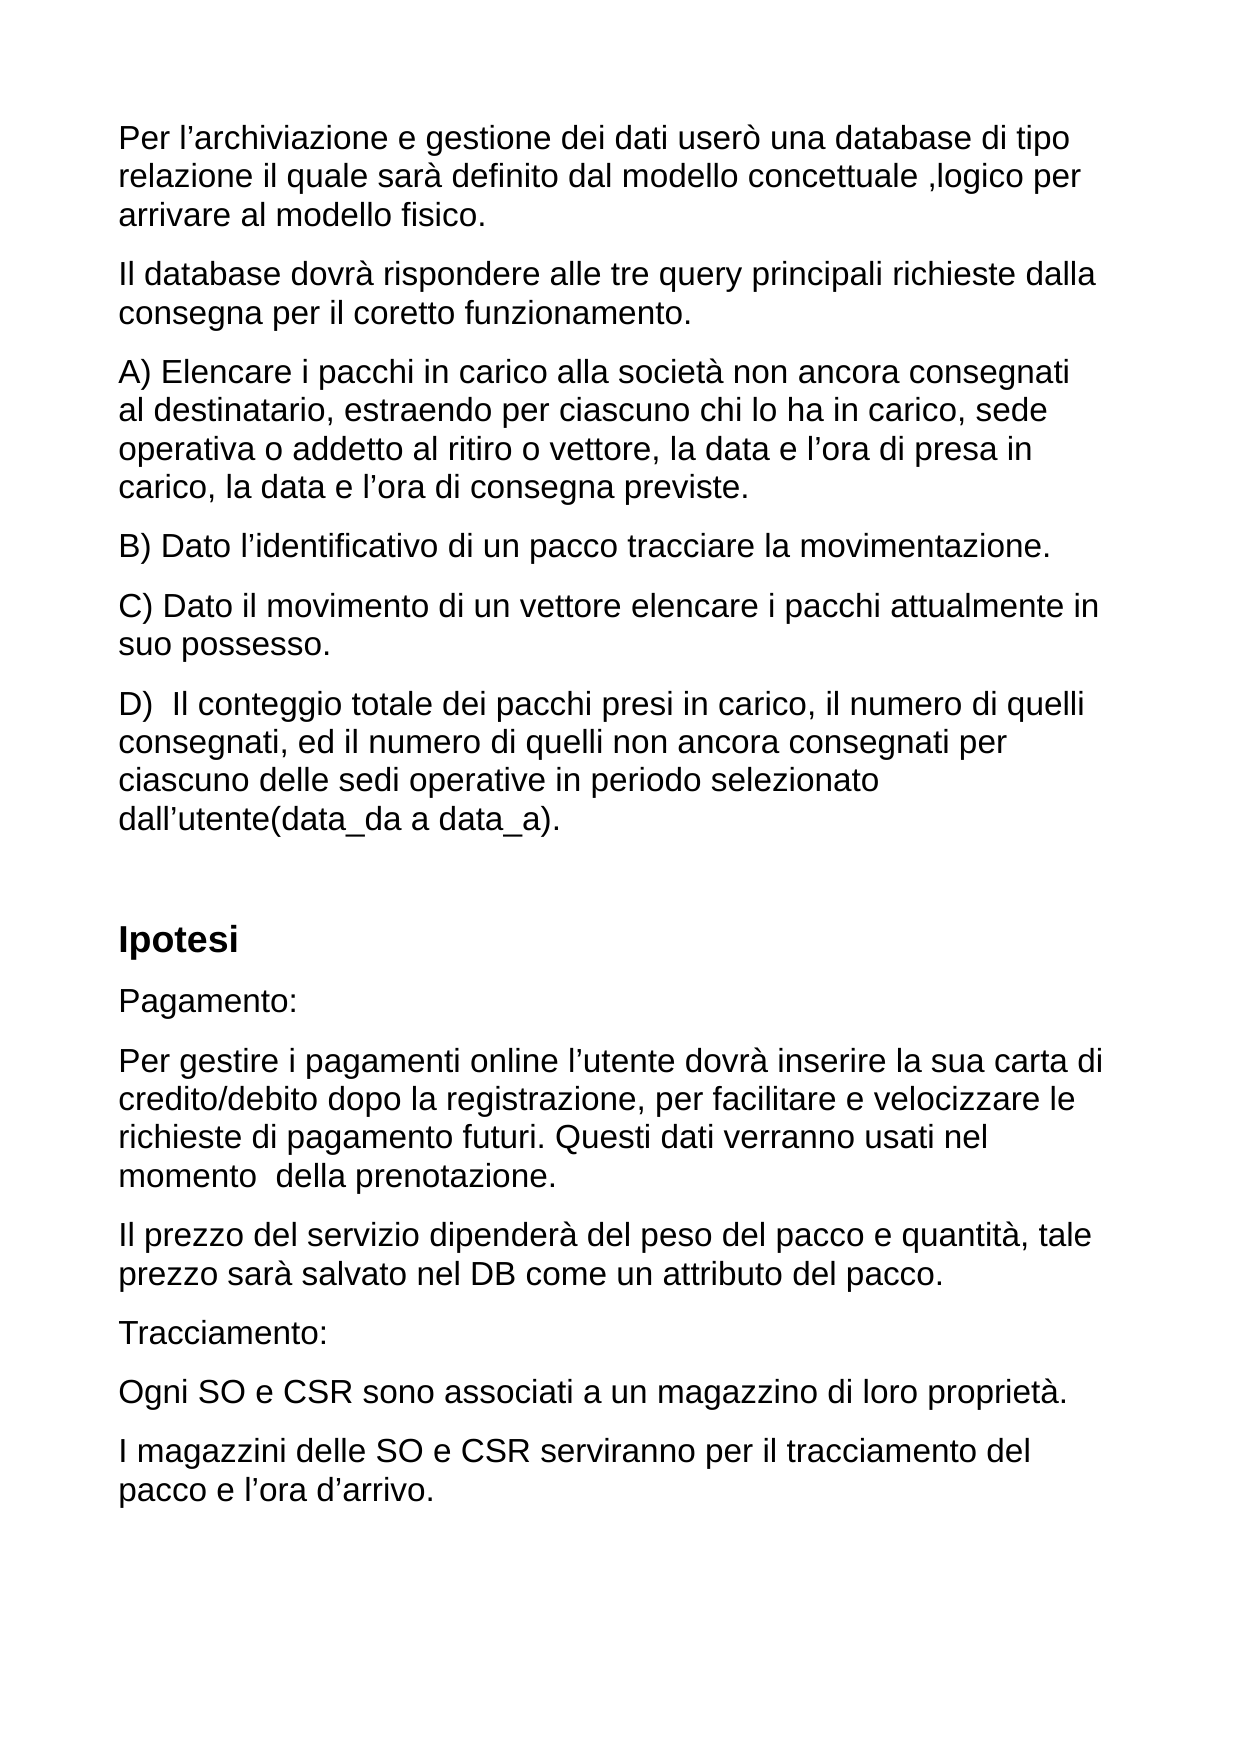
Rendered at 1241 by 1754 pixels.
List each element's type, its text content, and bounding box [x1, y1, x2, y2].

text Per l’archiviazione e gestione dei dati userò una database di tipo relazione il quale sarà definito dal modello concettuale ,logico per arrivare al modello fisico. [118, 118, 1122, 233]
text Per gestire i pagamenti online l’utente dovrà inserire la sua carta di credito/debito dopo la registrazione, per facilitare e velocizzare le richieste di pagamento futuri. Questi dati verranno usati nel momento della prenotazione. [118, 1041, 1122, 1194]
text Tracciamento: [118, 1313, 1122, 1351]
text A) Elencare i pacchi in carico alla società non ancora consegnati al destinatario, estraendo per ciascuno chi lo ha in carico, sede operativa o addetto al ritiro o vettore, la data e l’ora di presa in carico, la data e l’ora di consegna previste. [118, 352, 1122, 506]
text Il database dovrà rispondere alle tre query principali richieste dalla consegna per il coretto funzionamento. [118, 254, 1122, 331]
text Il prezzo del servizio dipenderà del peso del pacco e quantità, tale prezzo sarà salvato nel DB come un attributo del pacco. [118, 1215, 1122, 1292]
text B) Dato l’identificativo di un pacco tracciare la movimentazione. [118, 527, 1122, 565]
text Pagamento: [118, 981, 1122, 1020]
text D) Il conteggio totale dei pacchi presi in carico, il numero di quelli consegnati, ed il numero di quelli non ancora consegnati per ciascuno delle sedi operative in periodo selezionato dall’utente(data_da a data_a). [118, 683, 1122, 837]
text Ogni SO e CSR sono associati a un magazzino di loro proprietà. [118, 1372, 1122, 1411]
text Ipotesi [118, 917, 1122, 961]
text I magazzini delle SO e CSR serviranno per il tracciamento del pacco e l’ora d’arrivo. [118, 1431, 1122, 1508]
text C) Dato il movimento di un vettore elencare i pacchi attualmente in suo possesso. [118, 586, 1122, 663]
